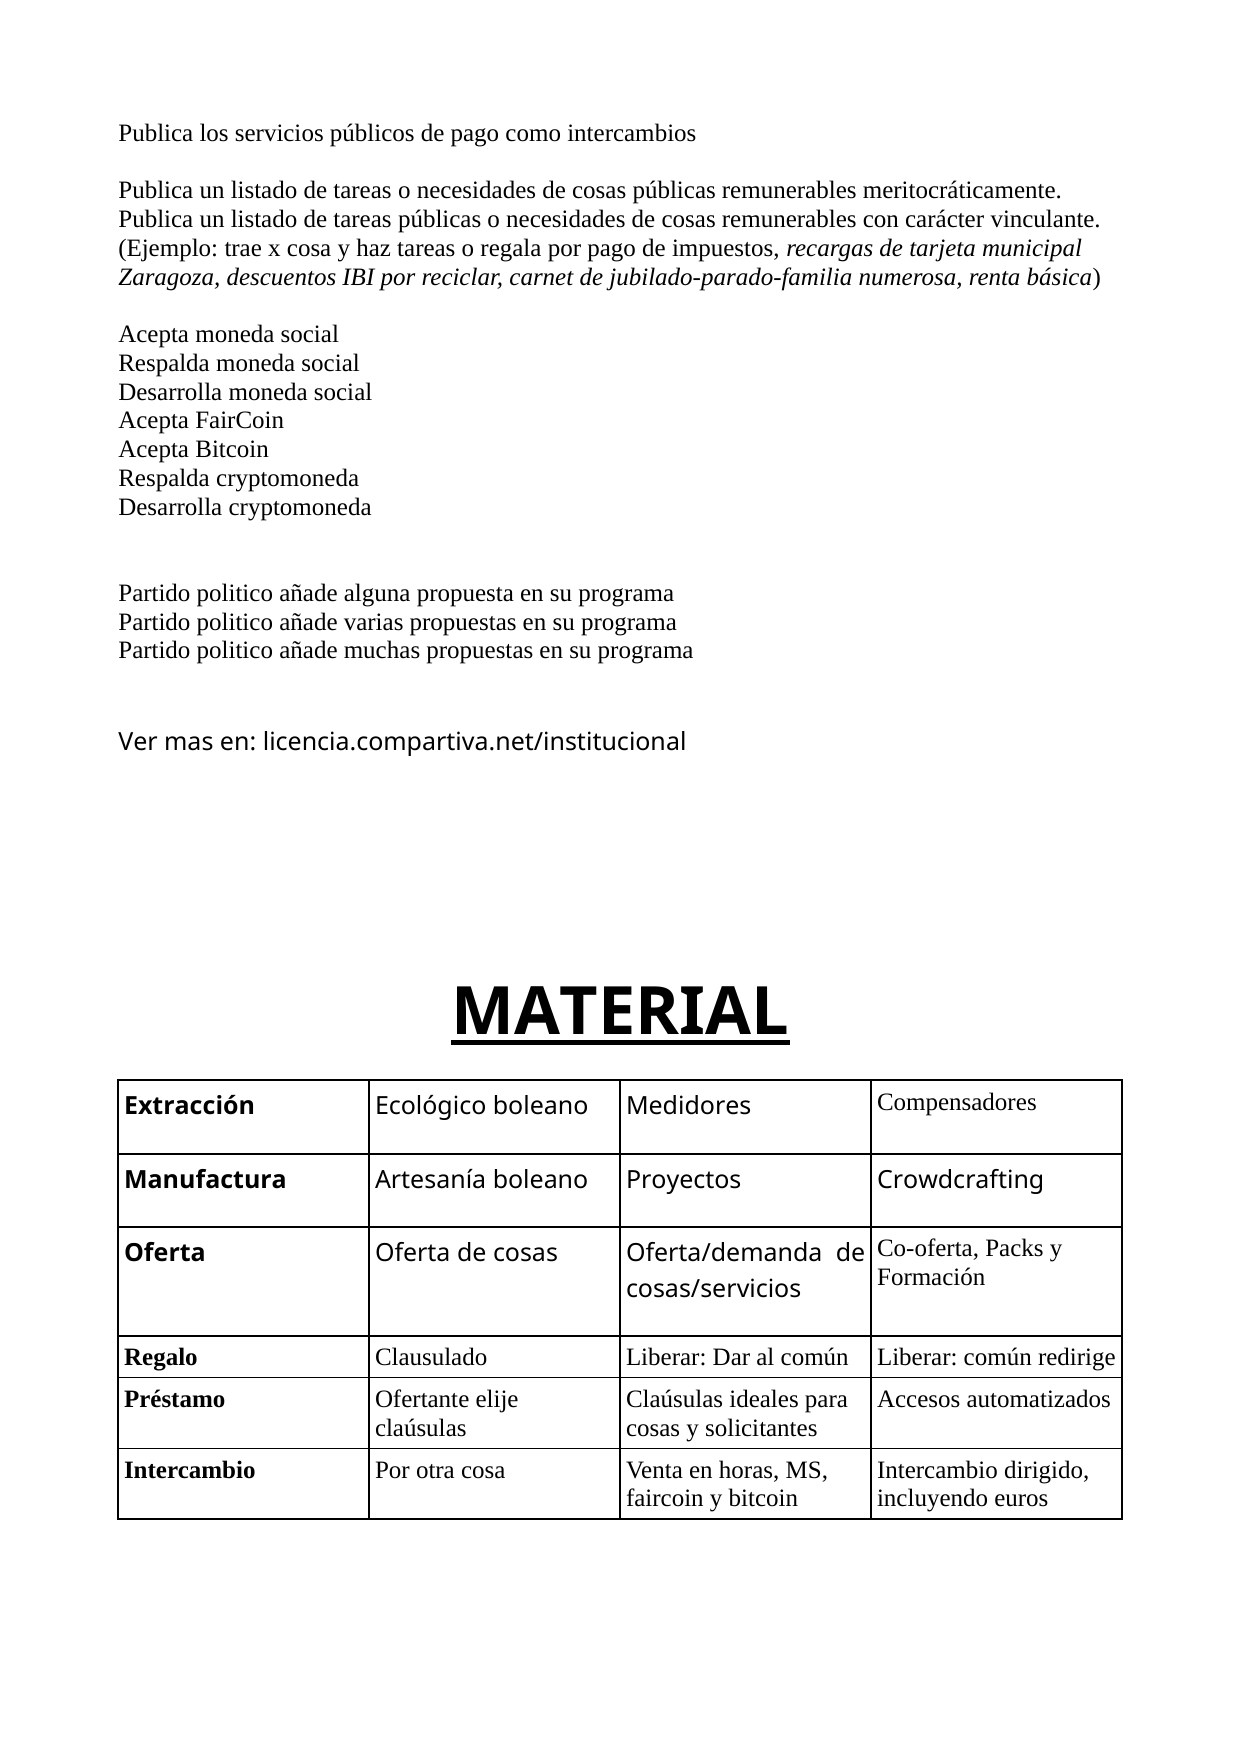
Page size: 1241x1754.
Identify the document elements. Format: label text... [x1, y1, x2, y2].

table_cell Artesanía boleano [370, 1155, 619, 1226]
table_header Compensadores [872, 1081, 1121, 1153]
table_cell Regalo [119, 1337, 368, 1377]
table_cell Oferta [119, 1228, 368, 1335]
text Publica un listado de tareas públicas o necesidades de cosas remunerables con carácter vinculante. (Ejemplo: trae x cosa y haz tareas o regala por pago de impuestos, recargas de tarjeta municipal Zaragoza, descuentos IBI por reciclar, carnet de jubilado-parado-familia numerosa, renta básica) [118, 204, 1122, 291]
table_cell Accesos automatizados [872, 1378, 1121, 1447]
table_cell Oferta/demanda de cosas/servicios [621, 1228, 870, 1335]
text Respalda cryptomoneda [118, 463, 1122, 492]
table_header Extracción [119, 1081, 368, 1153]
table_cell Clausulado [370, 1337, 619, 1377]
table_cell Manufactura [119, 1155, 368, 1226]
text Respalda moneda social [118, 348, 1122, 377]
text Partido politico añade muchas propuestas en su programa [118, 636, 1122, 664]
table_cell Oferta de cosas [370, 1228, 619, 1335]
table_cell Proyectos [621, 1155, 870, 1226]
table_cell Liberar: Dar al común [621, 1337, 870, 1377]
table_cell Claúsulas ideales para cosas y solicitantes [621, 1378, 870, 1447]
text Acepta FairCoin [118, 406, 1122, 434]
table_cell Crowdcrafting [872, 1155, 1121, 1226]
text Ver mas en: licencia.compartiva.net/institucional [118, 722, 1122, 757]
table_cell Venta en horas, MS, faircoin y bitcoin [621, 1449, 870, 1518]
text Partido politico añade varias propuestas en su programa [118, 607, 1122, 636]
table_cell Liberar: común redirige [872, 1337, 1121, 1377]
text MATERIAL [118, 963, 1122, 1054]
text Partido politico añade alguna propuesta en su programa [118, 578, 1122, 607]
table_header Ecológico boleano [370, 1081, 619, 1153]
table_cell Préstamo [119, 1378, 368, 1447]
table_cell Co-oferta, Packs y Formación [872, 1228, 1121, 1335]
text Acepta moneda social [118, 319, 1122, 348]
text Desarrolla moneda social [118, 377, 1122, 406]
table_header Medidores [621, 1081, 870, 1153]
table_cell Intercambio dirigido, incluyendo euros [872, 1449, 1121, 1518]
text Publica un listado de tareas o necesidades de cosas públicas remunerables meritocráticamente. [118, 176, 1122, 204]
table_cell Por otra cosa [370, 1449, 619, 1518]
table_cell Ofertante elije claúsulas [370, 1378, 619, 1447]
text Acepta Bitcoin [118, 434, 1122, 463]
table_cell Intercambio [119, 1449, 368, 1518]
text Desarrolla cryptomoneda [118, 492, 1122, 521]
text Publica los servicios públicos de pago como intercambios [118, 118, 1122, 147]
